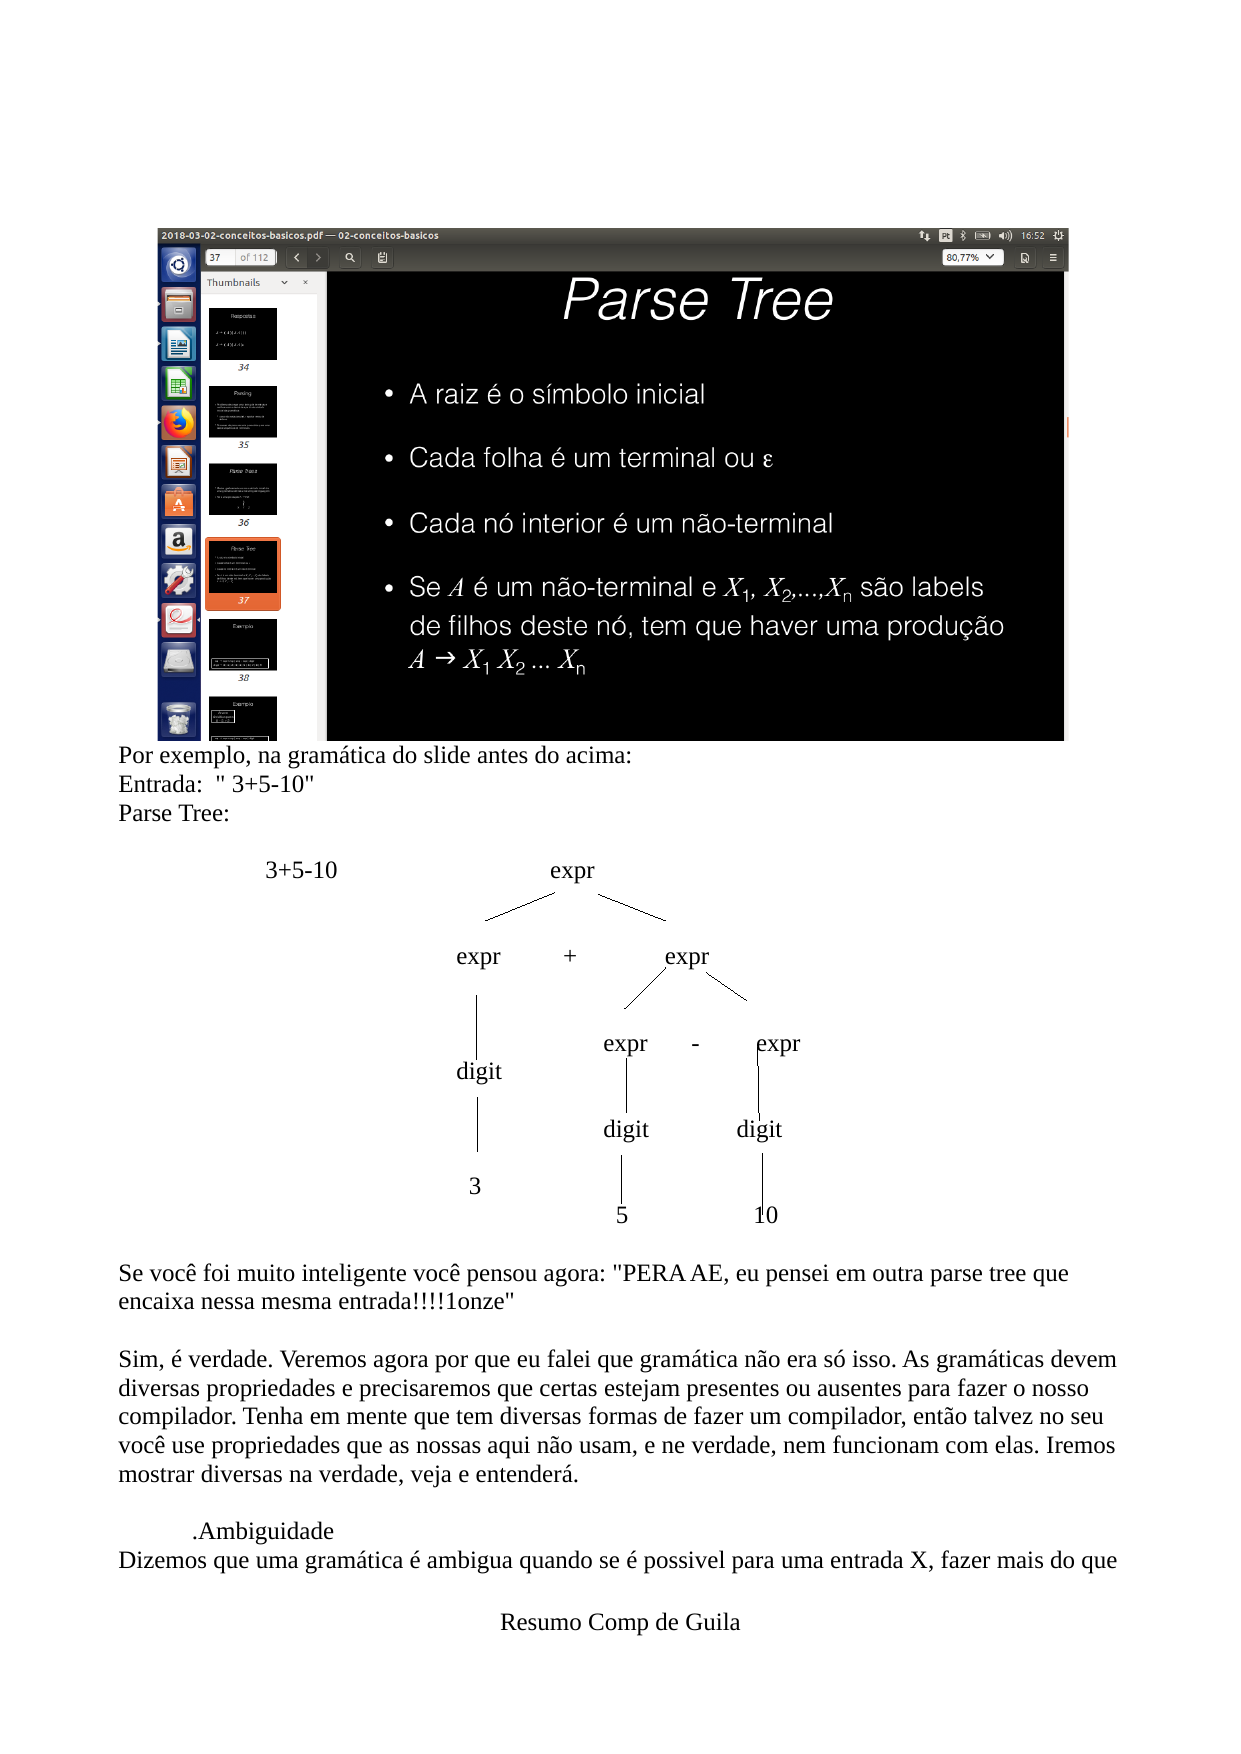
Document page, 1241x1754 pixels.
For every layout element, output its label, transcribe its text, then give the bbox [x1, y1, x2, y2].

text [118, 1114, 477, 1143]
text expr - expr [477, 1028, 1122, 1056]
text expr + expr [118, 941, 1122, 970]
text [118, 1028, 476, 1056]
text digit [118, 1056, 1122, 1085]
text digit digit [478, 1114, 1122, 1143]
text 3+5-10 expr [118, 855, 1122, 884]
text 3 [118, 1171, 621, 1200]
text [622, 1171, 762, 1200]
text .Ambiguidade [118, 1516, 1122, 1545]
text Parse Tree: [118, 798, 1122, 826]
text Se você foi muito inteligente você pensou agora: "PERA AE, eu pensei em outra parse tree que encaixa nessa mesma entrada!!!!1onze" [118, 1258, 1122, 1315]
text [763, 1171, 1122, 1200]
text Entrada: " 3+5-10" [118, 769, 1122, 798]
text 5 10 [118, 1200, 1122, 1229]
picture [157, 228, 1069, 741]
text Por exemplo, na gramática do slide antes do acima: [118, 205, 1122, 769]
text Sim, é verdade. Veremos agora por que eu falei que gramática não era só isso. As gramáticas devem diversas propriedades e precisaremos que certas estejam presentes ou ausentes para fazer o nosso compilador. Tenha em mente que tem diversas formas de fazer um compilador, então talvez no seu você use propriedades que as nossas aqui não usam, e ne verdade, nem funcionam com elas. Iremos mostrar diversas na verdade, veja e entenderá. [118, 1344, 1122, 1488]
text Dizemos que uma gramática é ambigua quando se é possivel para uma entrada X, fazer mais do que [118, 1545, 1122, 1574]
